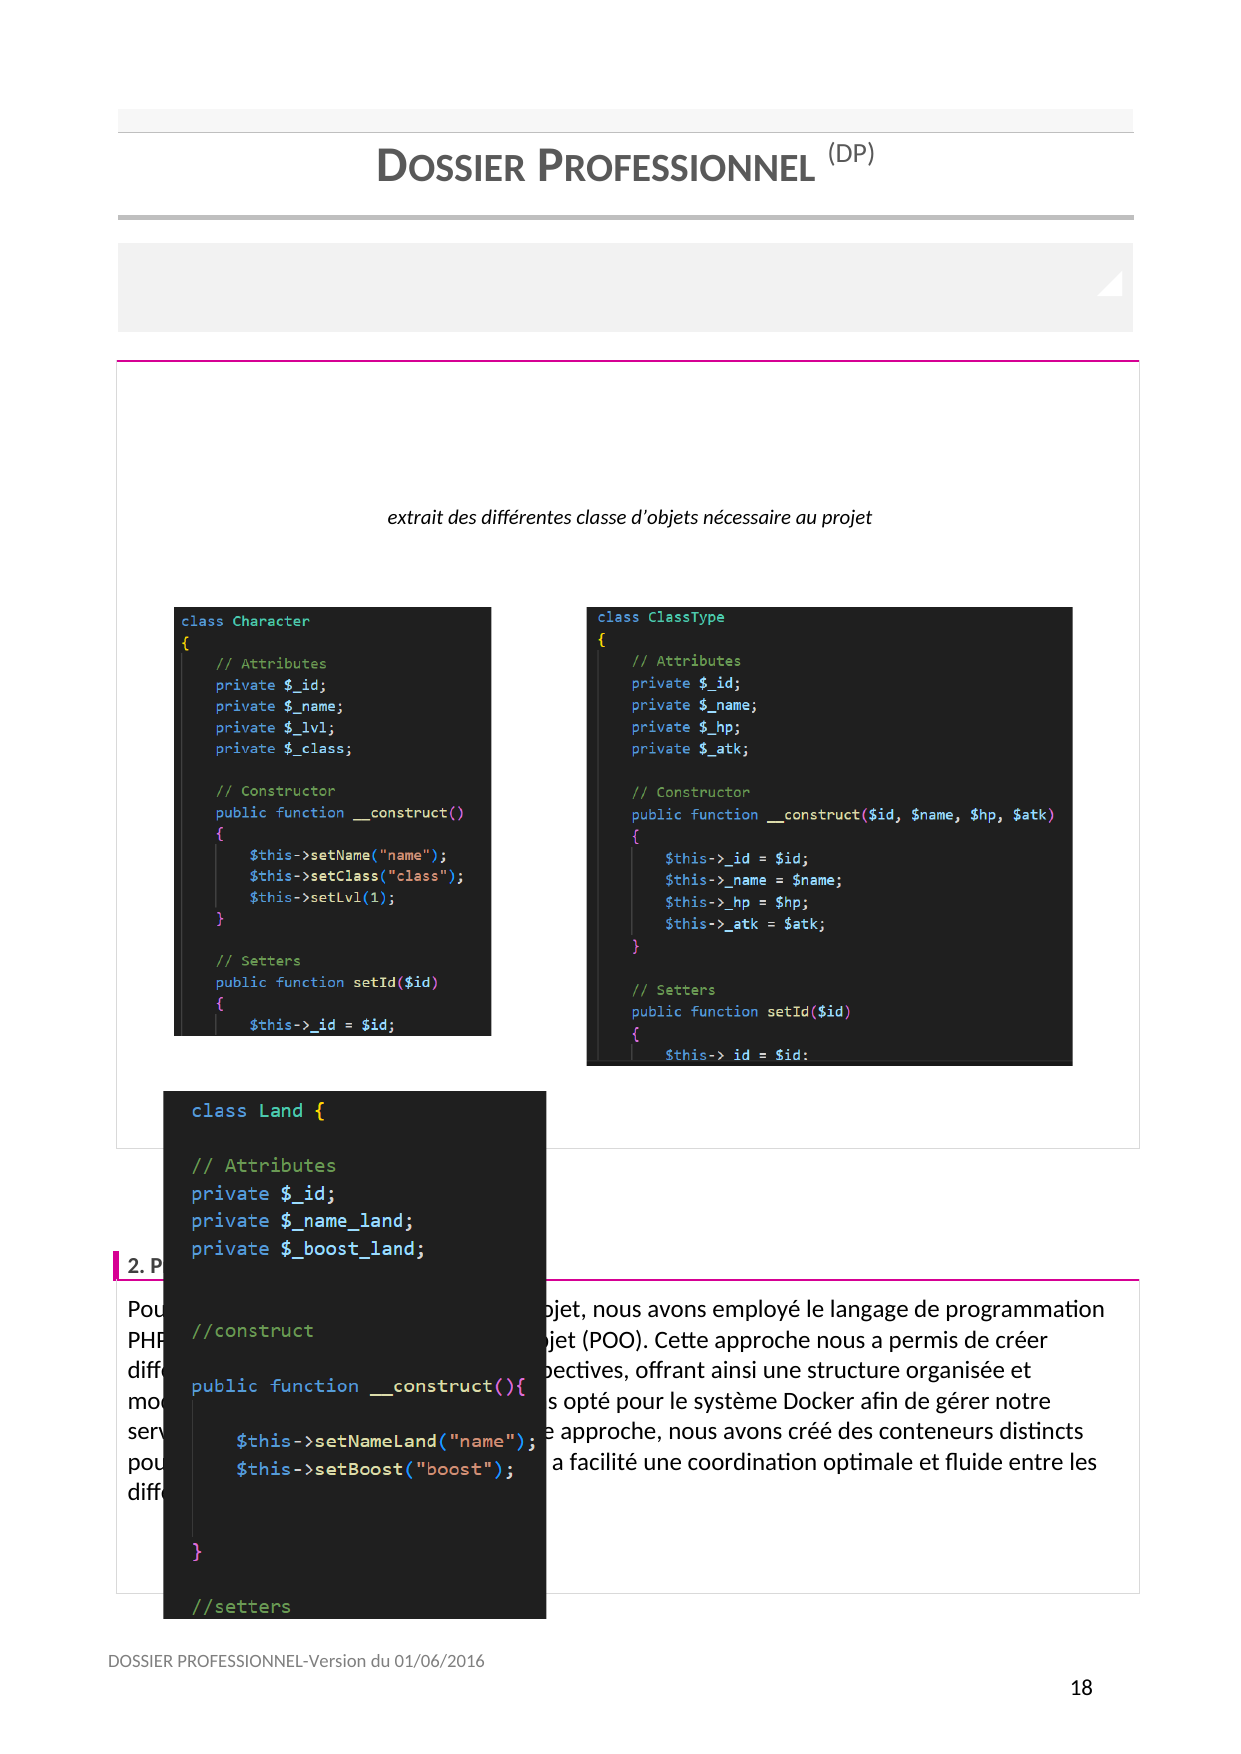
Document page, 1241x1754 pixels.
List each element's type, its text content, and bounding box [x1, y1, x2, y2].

table_cell 2. Précisez les moyens utilisés : [547, 1251, 1139, 1279]
picture [163, 1091, 547, 1619]
table_cell 2. Précisez les moyens utilisés : [119, 1251, 163, 1279]
table_cell [116, 1149, 163, 1251]
table_cell extrait des différentes classe d’objets nécessaire au projet [117, 362, 1139, 1148]
table_cell Pour concevoir l'architecture de notre projet, nous avons employé le langage de programmation PHP en suivant une approche orientée objet (POO). Cette approche nous a permis de créer différentes classes et leurs méthodes respectives, offrant ainsi une structure organisée et modulaire à notre application. Nous avons opté pour le système Docker afin de gérer notre serveur de manière efficace. Grâce à cette approche, nous avons créé des conteneurs distincts pour chaque composant du projet, ce qui a facilité une coordination optimale et fluide entre les différents éléments. [117, 1281, 163, 1593]
picture [586, 607, 1073, 1066]
table_cell Pour concevoir l'architecture de notre projet, nous avons employé le langage de programmation PHP en suivant une approche orientée objet (POO). Cette approche nous a permis de créer différentes classes et leurs méthodes respectives, offrant ainsi une structure organisée et modulaire à notre application. Nous avons opté pour le système Docker afin de gérer notre serveur de manière efficace. Grâce à cette approche, nous avons créé des conteneurs distincts pour chaque composant du projet, ce qui a facilité une coordination optimale et fluide entre les différents éléments. [547, 1281, 1139, 1593]
picture [174, 607, 492, 1036]
table_cell [547, 1149, 1139, 1251]
